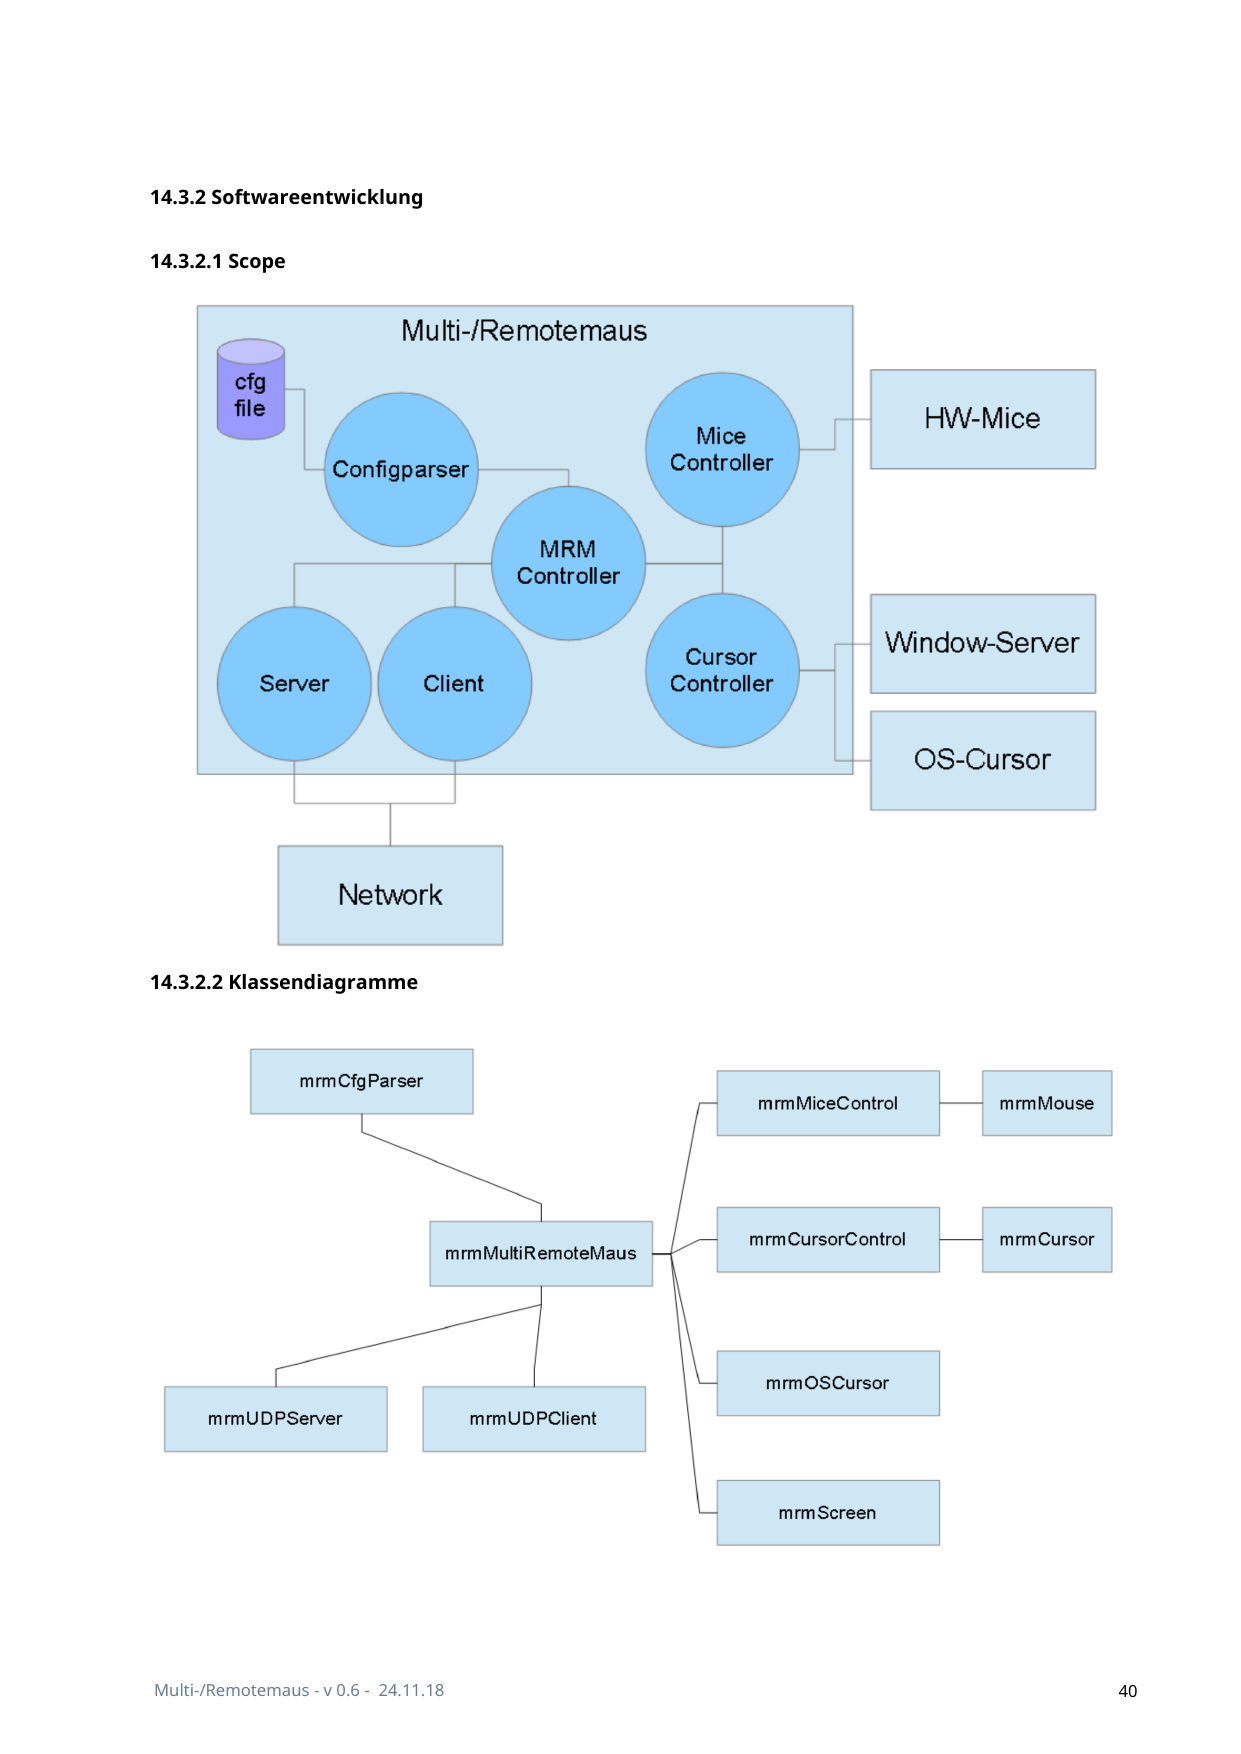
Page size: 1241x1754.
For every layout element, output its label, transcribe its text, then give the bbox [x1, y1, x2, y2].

subtitle Softwareentwicklung [149, 183, 1136, 210]
picture [149, 274, 1136, 969]
picture [149, 995, 1136, 1594]
subtitle Scope [149, 248, 1136, 274]
subtitle Klassendiagramme [149, 969, 1136, 995]
